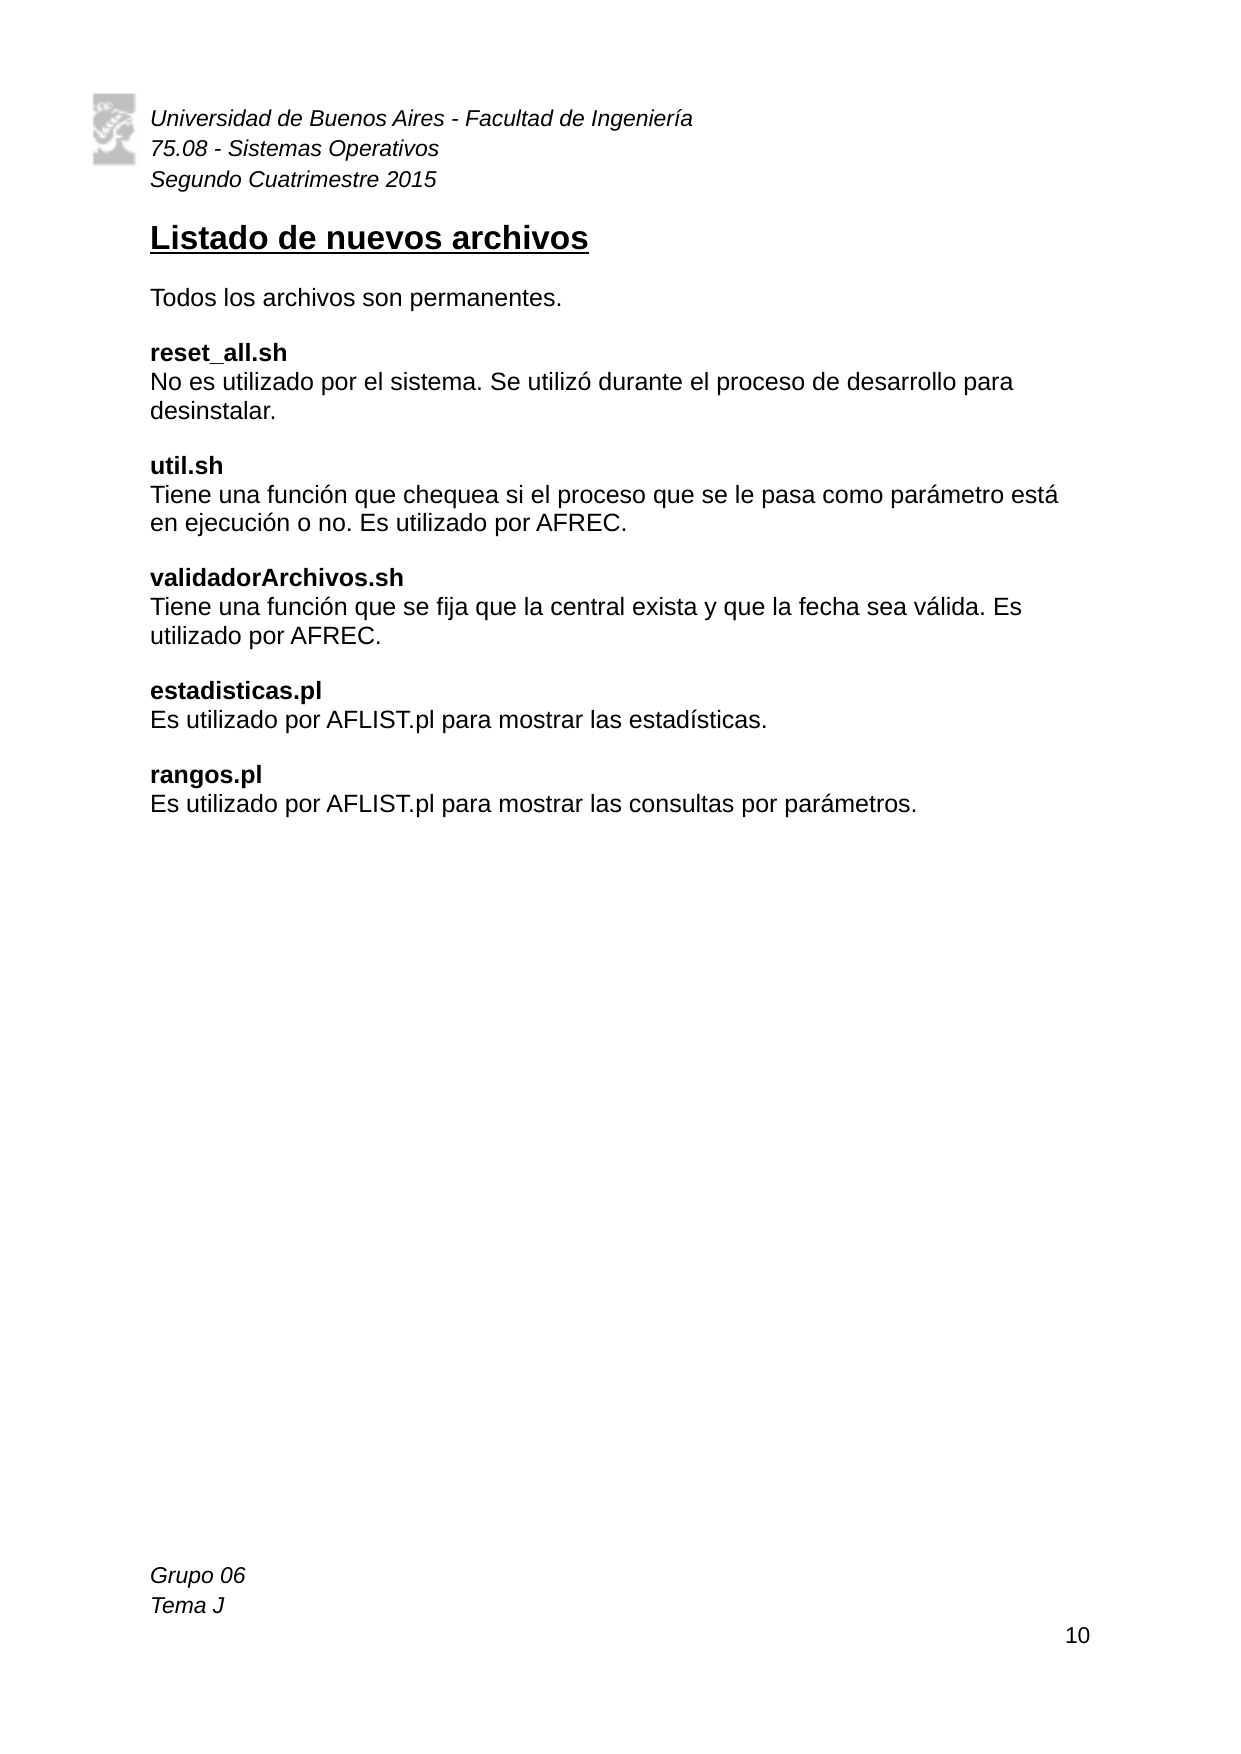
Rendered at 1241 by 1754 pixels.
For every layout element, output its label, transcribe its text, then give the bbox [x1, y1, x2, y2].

text Listado de nuevos archivos [150, 218, 1090, 257]
text validadorArchivos.sh [150, 563, 1090, 592]
text Tiene una función que se fija que la central exista y que la fecha sea válida. Es utilizado por AFREC. [150, 592, 1090, 650]
text reset_all.sh [150, 338, 1090, 367]
text estadisticas.pl [150, 676, 1090, 705]
text rangos.pl [150, 760, 1090, 789]
text Tiene una función que chequea si el proceso que se le pasa como parámetro está en ejecución o no. Es utilizado por AFREC. [150, 479, 1090, 537]
text No es utilizado por el sistema. Se utilizó durante el proceso de desarrollo para desinstalar. [150, 367, 1090, 424]
picture [92, 92, 143, 169]
text Es utilizado por AFLIST.pl para mostrar las estadísticas. [150, 705, 1090, 733]
text Es utilizado por AFLIST.pl para mostrar las consultas por parámetros. [150, 789, 1090, 817]
text Todos los archivos son permanentes. [150, 283, 1090, 312]
text util.sh [150, 451, 1090, 479]
